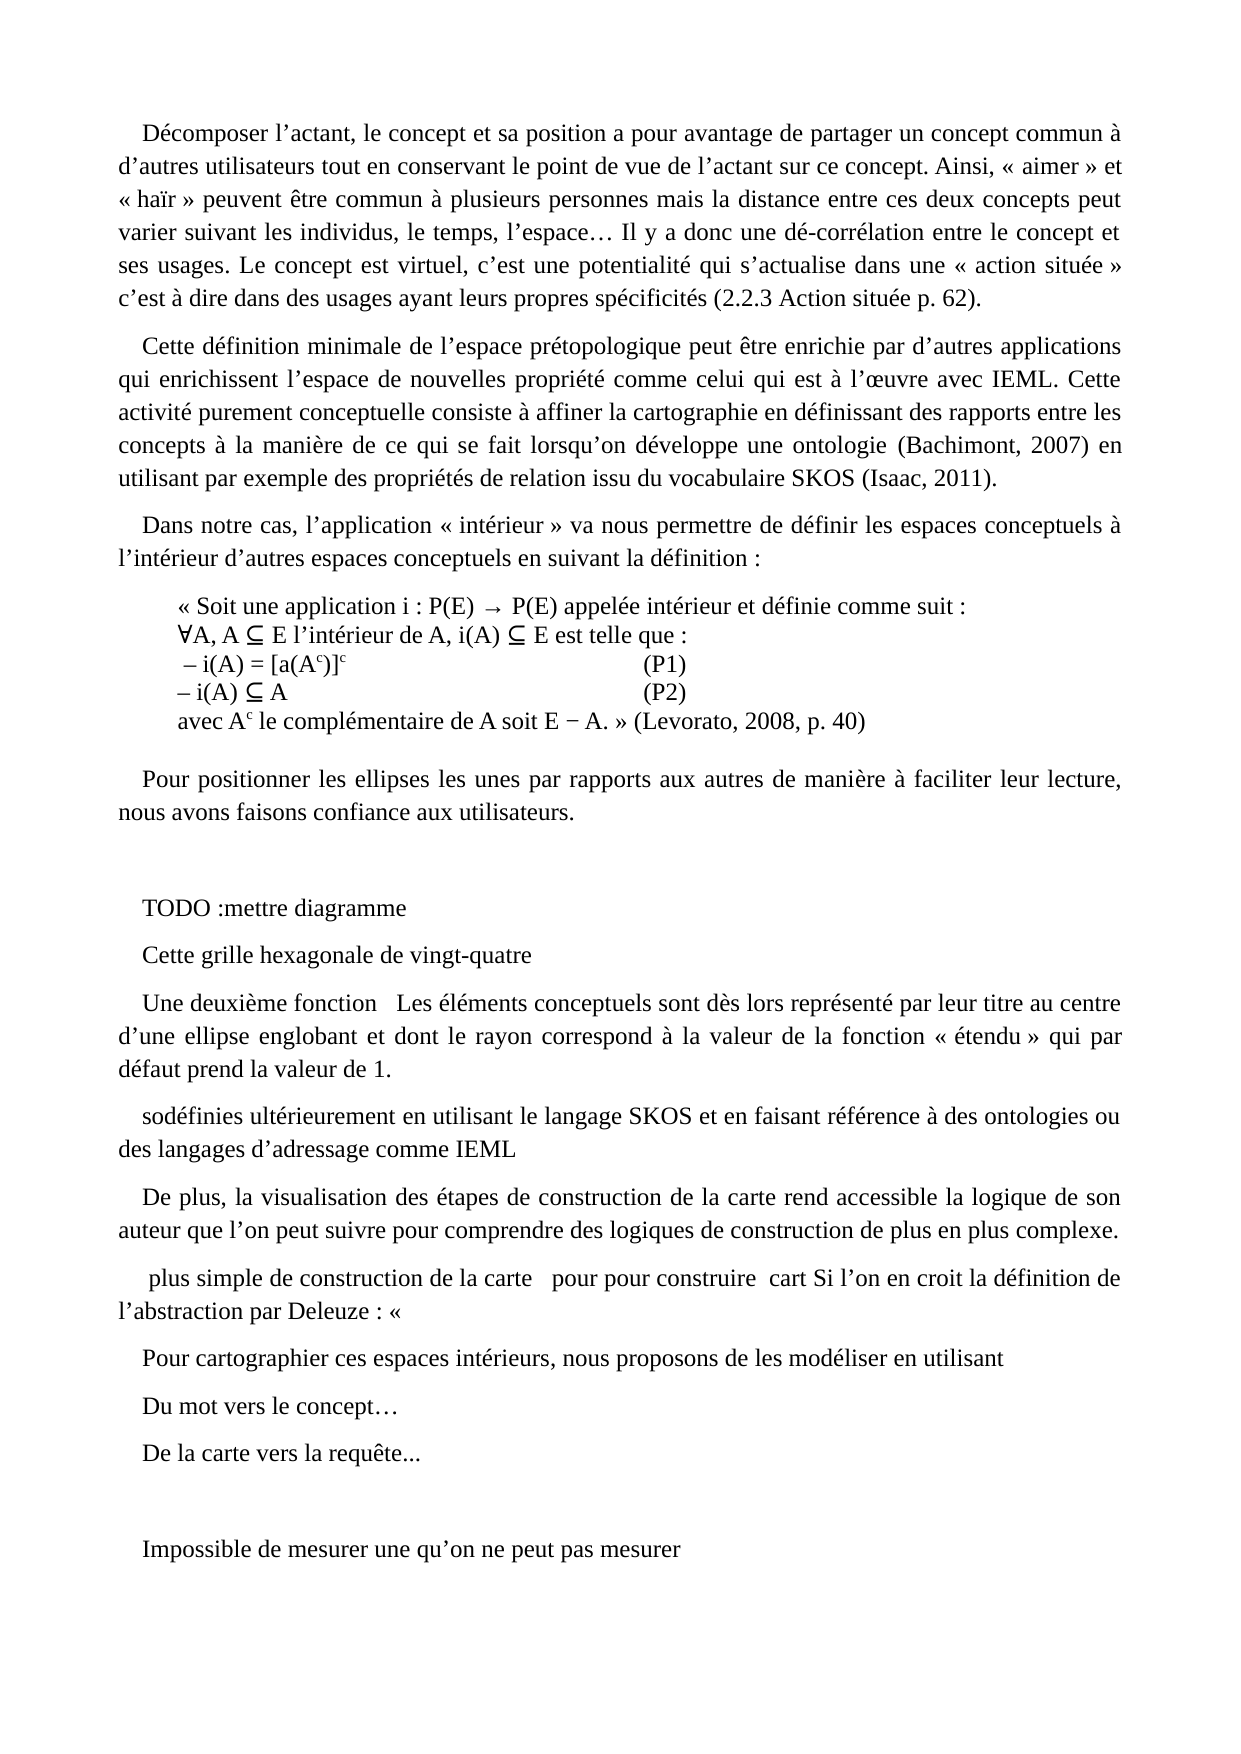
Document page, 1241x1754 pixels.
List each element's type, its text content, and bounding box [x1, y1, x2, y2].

text Pour positionner les ellipses les unes par rapports aux autres de manière à faciliter leur lecture, nous avons faisons confiance aux utilisateurs. [118, 764, 1122, 826]
text Pour cartographier ces espaces intérieurs, nous proposons de les modéliser en utilisant [118, 1343, 1122, 1372]
text Une deuxième fonction Les éléments conceptuels sont dès lors représenté par leur titre au centre d’une ellipse englobant et dont le rayon correspond à la valeur de la fonction « étendu » qui par défaut prend la valeur de 1. [118, 988, 1122, 1083]
text « Soit une application i : P(E) → P(E) appelée intérieur et définie comme suit : ∀A, A ⊆ E l’intérieur de A, i(A) ⊆ E est telle que : – i(A) = [a(Ac)]c (P1) – i(A) ⊆ A (P2) avec Ac le complémentaire de A soit E − A. » (Levorato, 2008, p. 40) [177, 591, 1063, 735]
text Cette définition minimale de l’espace prétopologique peut être enrichie par d’autres applications qui enrichissent l’espace de nouvelles propriété comme celui qui est à l’œuvre avec IEML. Cette activité purement conceptuelle consiste à affiner la cartographie en définissant des rapports entre les concepts à la manière de ce qui se fait lorsqu’on développe une ontologie (Bachimont, 2007) en utilisant par exemple des propriétés de relation issu du vocabulaire SKOS (Isaac, 2011). [118, 331, 1122, 492]
text sodéfinies ultérieurement en utilisant le langage SKOS et en faisant référence à des ontologies ou des langages d’adressage comme IEML [118, 1101, 1122, 1163]
text plus simple de construction de la carte pour pour construire cart Si l’on en croit la définition de l’abstraction par Deleuze : « [118, 1263, 1122, 1324]
text De la carte vers la requête... [118, 1438, 1122, 1467]
text Dans notre cas, l’application « intérieur » va nous permettre de définir les espaces conceptuels à l’intérieur d’autres espaces conceptuels en suivant la définition : [118, 511, 1122, 572]
text De plus, la visualisation des étapes de construction de la carte rend accessible la logique de son auteur que l’on peut suivre pour comprendre des logiques de construction de plus en plus complexe. [118, 1182, 1122, 1244]
text Impossible de mesurer une qu’on ne peut pas mesurer [118, 1534, 1122, 1562]
text Du mot vers le concept… [118, 1391, 1122, 1420]
text Cette grille hexagonale de vingt-quatre [118, 940, 1122, 969]
text Décomposer l’actant, le concept et sa position a pour avantage de partager un concept commun à d’autres utilisateurs tout en conservant le point de vue de l’actant sur ce concept. Ainsi, « aimer » et « haïr » peuvent être commun à plusieurs personnes mais la distance entre ces deux concepts peut varier suivant les individus, le temps, l’espace… Il y a donc une dé-corrélation entre le concept et ses usages. Le concept est virtuel, c’est une potentialité qui s’actualise dans une « action située » c’est à dire dans des usages ayant leurs propres spécificités (2.2.3 Action située p. 62). [118, 118, 1122, 312]
text TODO :mettre diagramme [118, 893, 1122, 921]
